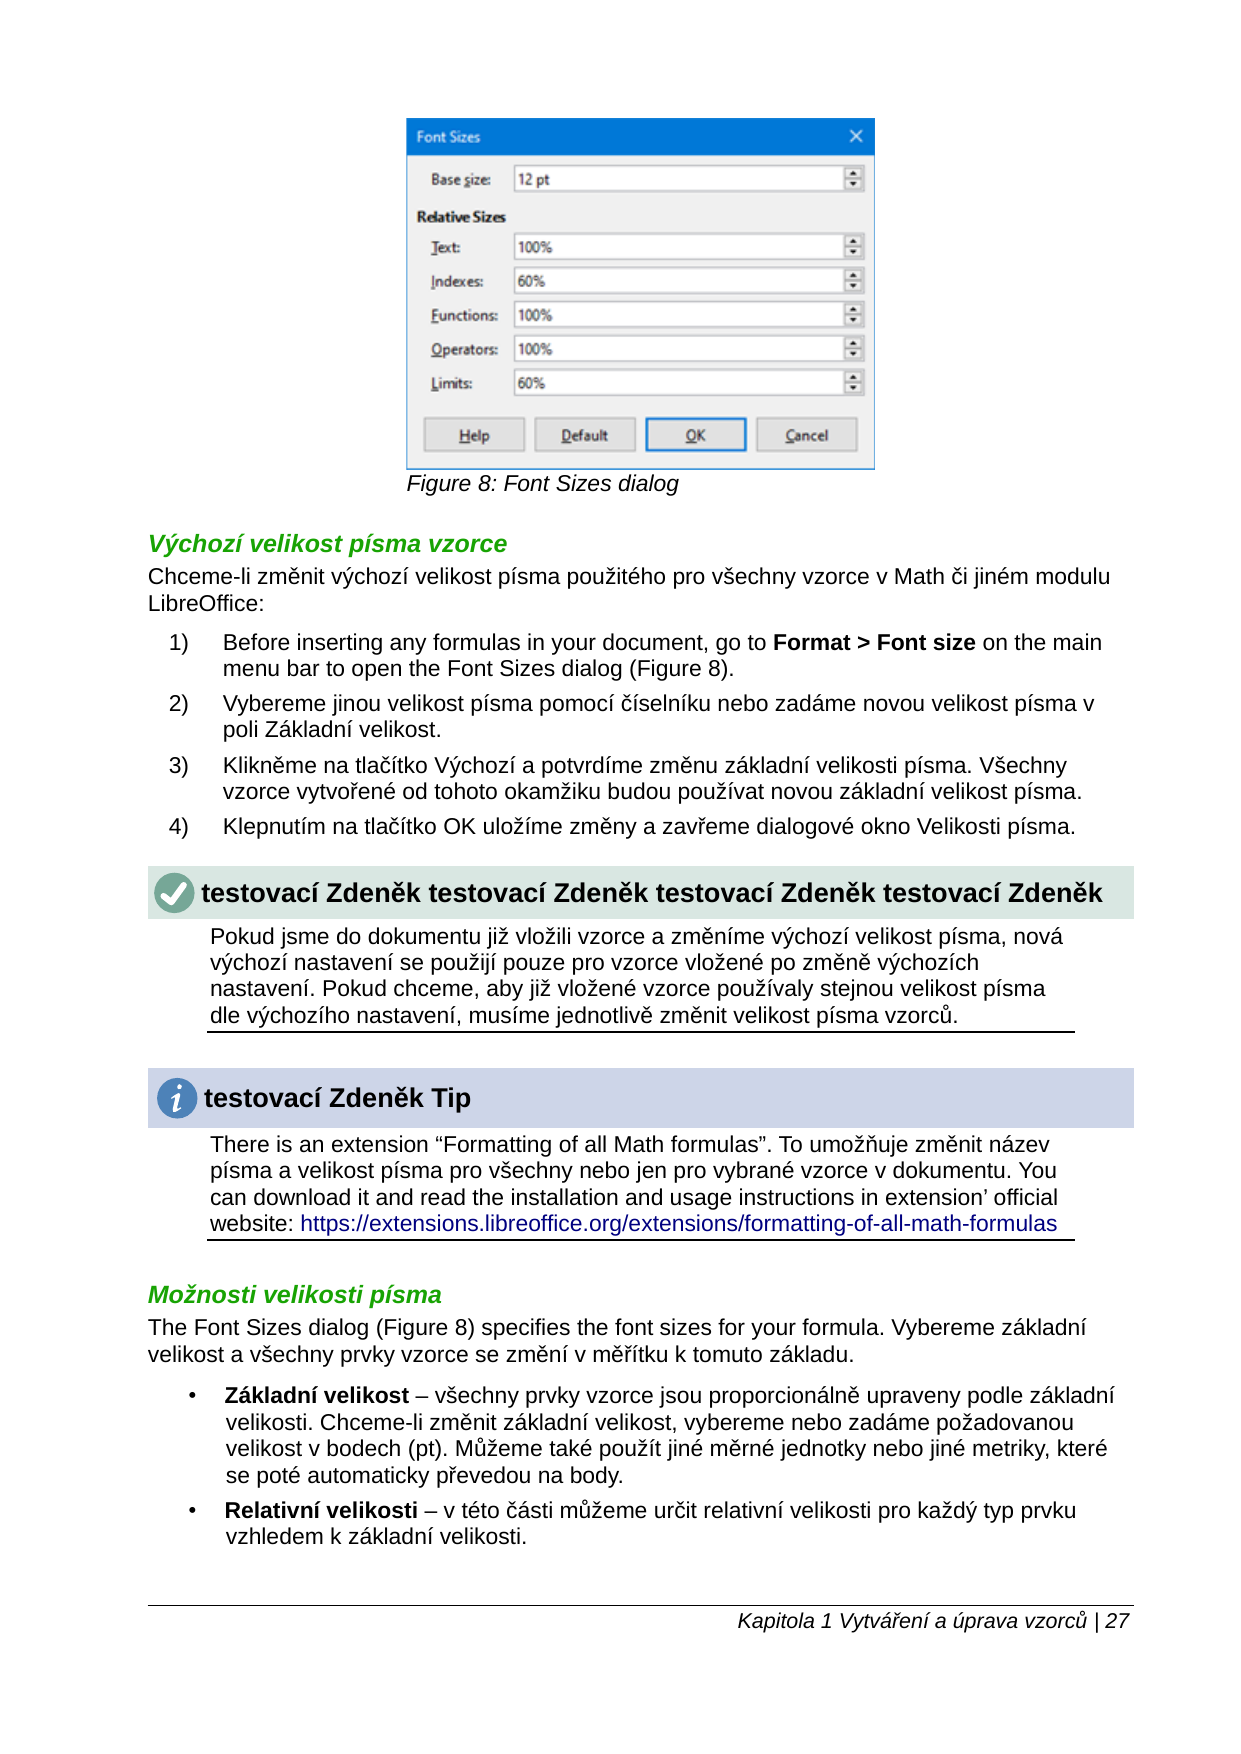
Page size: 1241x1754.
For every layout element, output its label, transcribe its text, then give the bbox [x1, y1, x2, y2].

subtitle Možnosti velikosti písma [148, 1280, 1134, 1308]
list Základní velikost – všechny prvky vzorce jsou proporcionálně upraveny podle základní velikosti. Chceme-li změnit základní velikost, vybereme nebo zadáme požadovanou velikost v bodech (pt). Můžeme také použít jiné měrné jednotky nebo jiné metriky, které se poté automaticky převedou na body. [185, 1379, 1134, 1488]
text The Font Sizes dialog (Figure 8) specifies the font sizes for your formula. Vybereme základní velikost a všechny prvky vzorce se změní v měřítku k tomuto základu. [148, 1314, 1134, 1367]
list Klikněme na tlačítko Výchozí a potvrdíme změnu základní velikosti písma. Všechny vzorce vytvořené od tohoto okamžiku budou používat novou základní velikost písma. [189, 752, 1134, 804]
subtitle testovací Zdeněk Tip [148, 1068, 1134, 1128]
subtitle testovací Zdeněk testovací Zdeněk testovací Zdeněk testovací Zdeněk [148, 866, 1134, 919]
list Relativní velikosti – v této části můžeme určit relativní velikosti pro každý typ prvku vzhledem k základní velikosti. [185, 1494, 1134, 1552]
text Chceme-li změnit výchozí velikost písma použitého pro všechny vzorce v Math či jiném modulu LibreOffice: [148, 563, 1134, 616]
list Before inserting any formulas in your document, go to Format > Font size on the main menu bar to open the Font Sizes dialog (Figure 8). [189, 628, 1134, 681]
picture [406, 118, 875, 470]
list Vybereme jinou velikost písma pomocí číselníku nebo zadáme novou velikost písma v poli Základní velikost. [189, 690, 1134, 743]
text Figure 8: Font Sizes dialog [406, 470, 875, 496]
subtitle Výchozí velikost písma vzorce [148, 529, 1134, 557]
text There is an extension “Formatting of all Math formulas”. To umožňuje změnit název písma a velikost písma pro všechny nebo jen pro vybrané vzorce v dokumentu. You can download it and read the installation and usage instructions in extension’ official website: https://extensions.libreoffice.org/extensions/formatting-of-all-math-formulas [207, 1128, 1075, 1239]
text Pokud jsme do dokumentu již vložili vzorce a změníme výchozí velikost písma, nová výchozí nastavení se použijí pouze pro vzorce vložené po změně výchozích nastavení. Pokud chceme, aby již vložené vzorce používaly stejnou velikost písma dle výchozího nastavení, musíme jednotlivě změnit velikost písma vzorců. [207, 919, 1075, 1031]
list Klepnutím na tlačítko OK uložíme změny a zavřeme dialogové okno Velikosti písma. [189, 813, 1134, 839]
